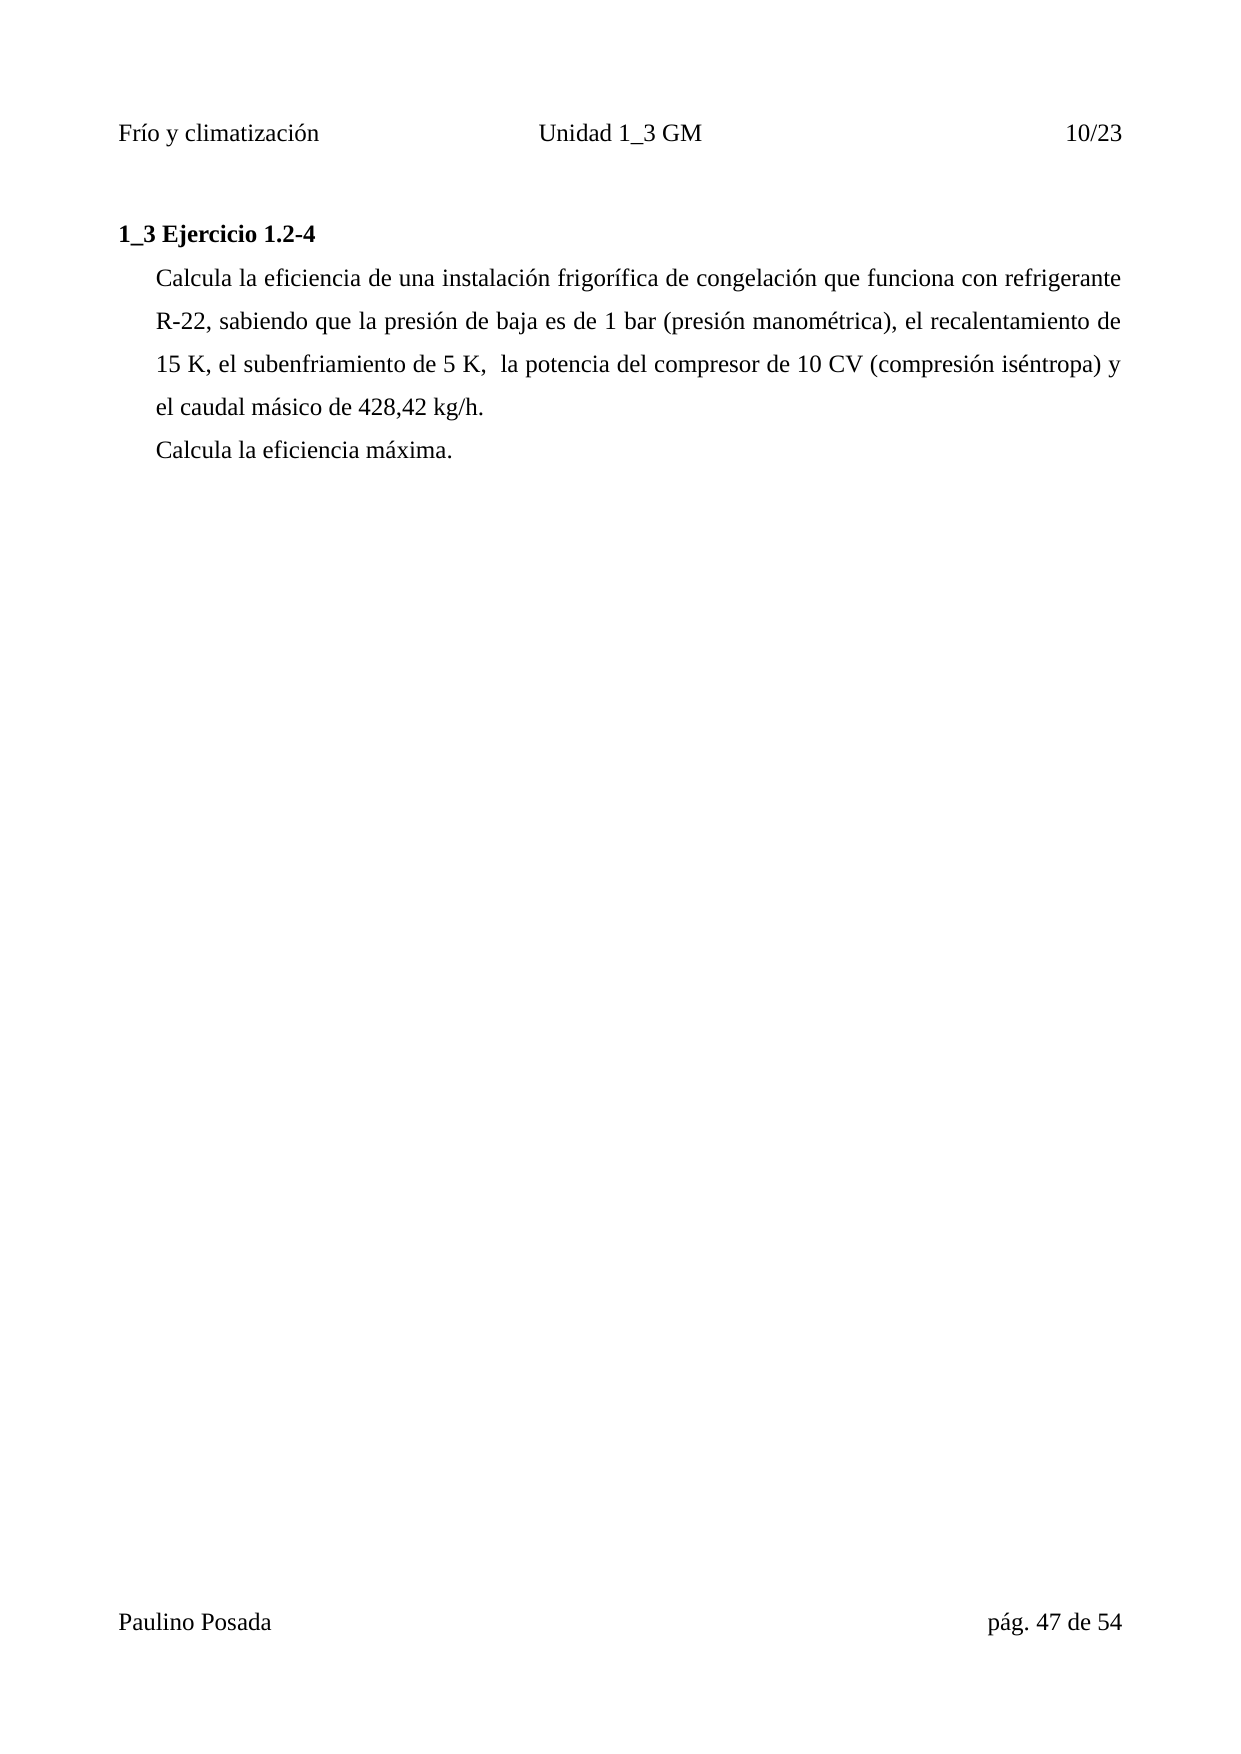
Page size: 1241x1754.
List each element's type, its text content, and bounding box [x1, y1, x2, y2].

text 1_3 Ejercicio 1.2-4 [118, 219, 1122, 248]
text Calcula la eficiencia de una instalación frigorífica de congelación que funciona con refrigerante R-22, sabiendo que la presión de baja es de 1 bar (presión manométrica), el recalentamiento de 15 K, el subenfriamiento de 5 K, la potencia del compresor de 10 CV (compresión iséntropa) y el caudal másico de 428,42 kg/h. [156, 263, 1122, 421]
text Calcula la eficiencia máxima. [156, 435, 1122, 464]
